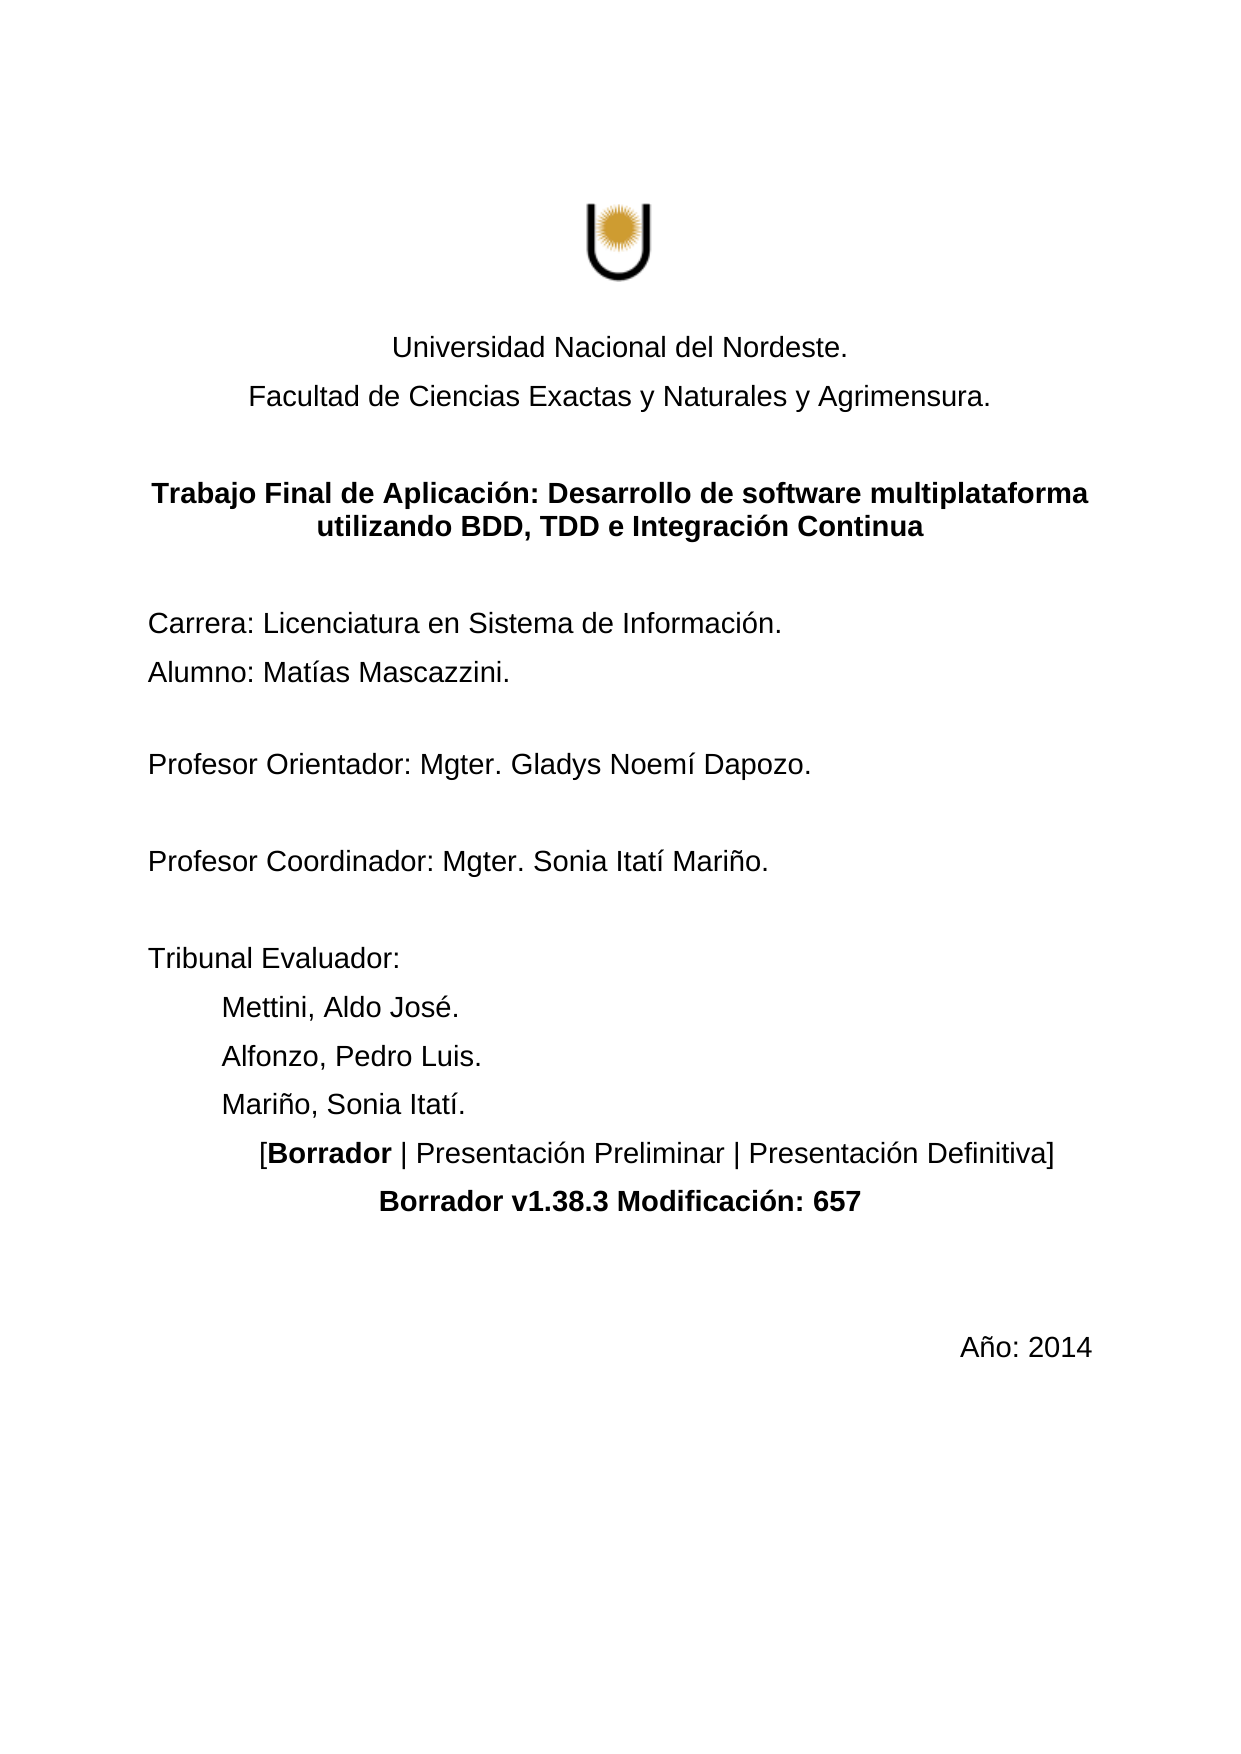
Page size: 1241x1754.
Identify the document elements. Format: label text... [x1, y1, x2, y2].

text Profesor Orientador: Mgter. Gladys Noemí Dapozo. [148, 747, 1093, 781]
text Alfonzo, Pedro Luis. [221, 1038, 1093, 1072]
text [Borrador | Presentación Preliminar | Presentación Definitiva] [221, 1136, 1093, 1169]
text Carrera: Licenciatura en Sistema de Información. [148, 606, 1093, 640]
text Tribunal Evaluador: [148, 941, 1093, 975]
text Alumno: Matías Mascazzini. [148, 655, 1093, 688]
text Mettini, Aldo José. [221, 990, 1093, 1023]
text Profesor Coordinador: Mgter. Sonia Itatí Mariño. [148, 844, 1093, 878]
text Trabajo Final de Aplicación: Desarrollo de software multiplataforma utilizando BDD, TDD e Integración Continua [148, 476, 1093, 543]
text Facultad de Ciencias Exactas y Naturales y Agrimensura. [148, 379, 1093, 412]
text Mariño, Sonia Itatí. [221, 1087, 1093, 1121]
text Borrador v1.38.3 Modificación: 657 [148, 1184, 1093, 1218]
picture [542, 203, 699, 282]
text Universidad Nacional del Nordeste. [148, 330, 1093, 364]
text Año: 2014 [148, 1330, 1093, 1363]
